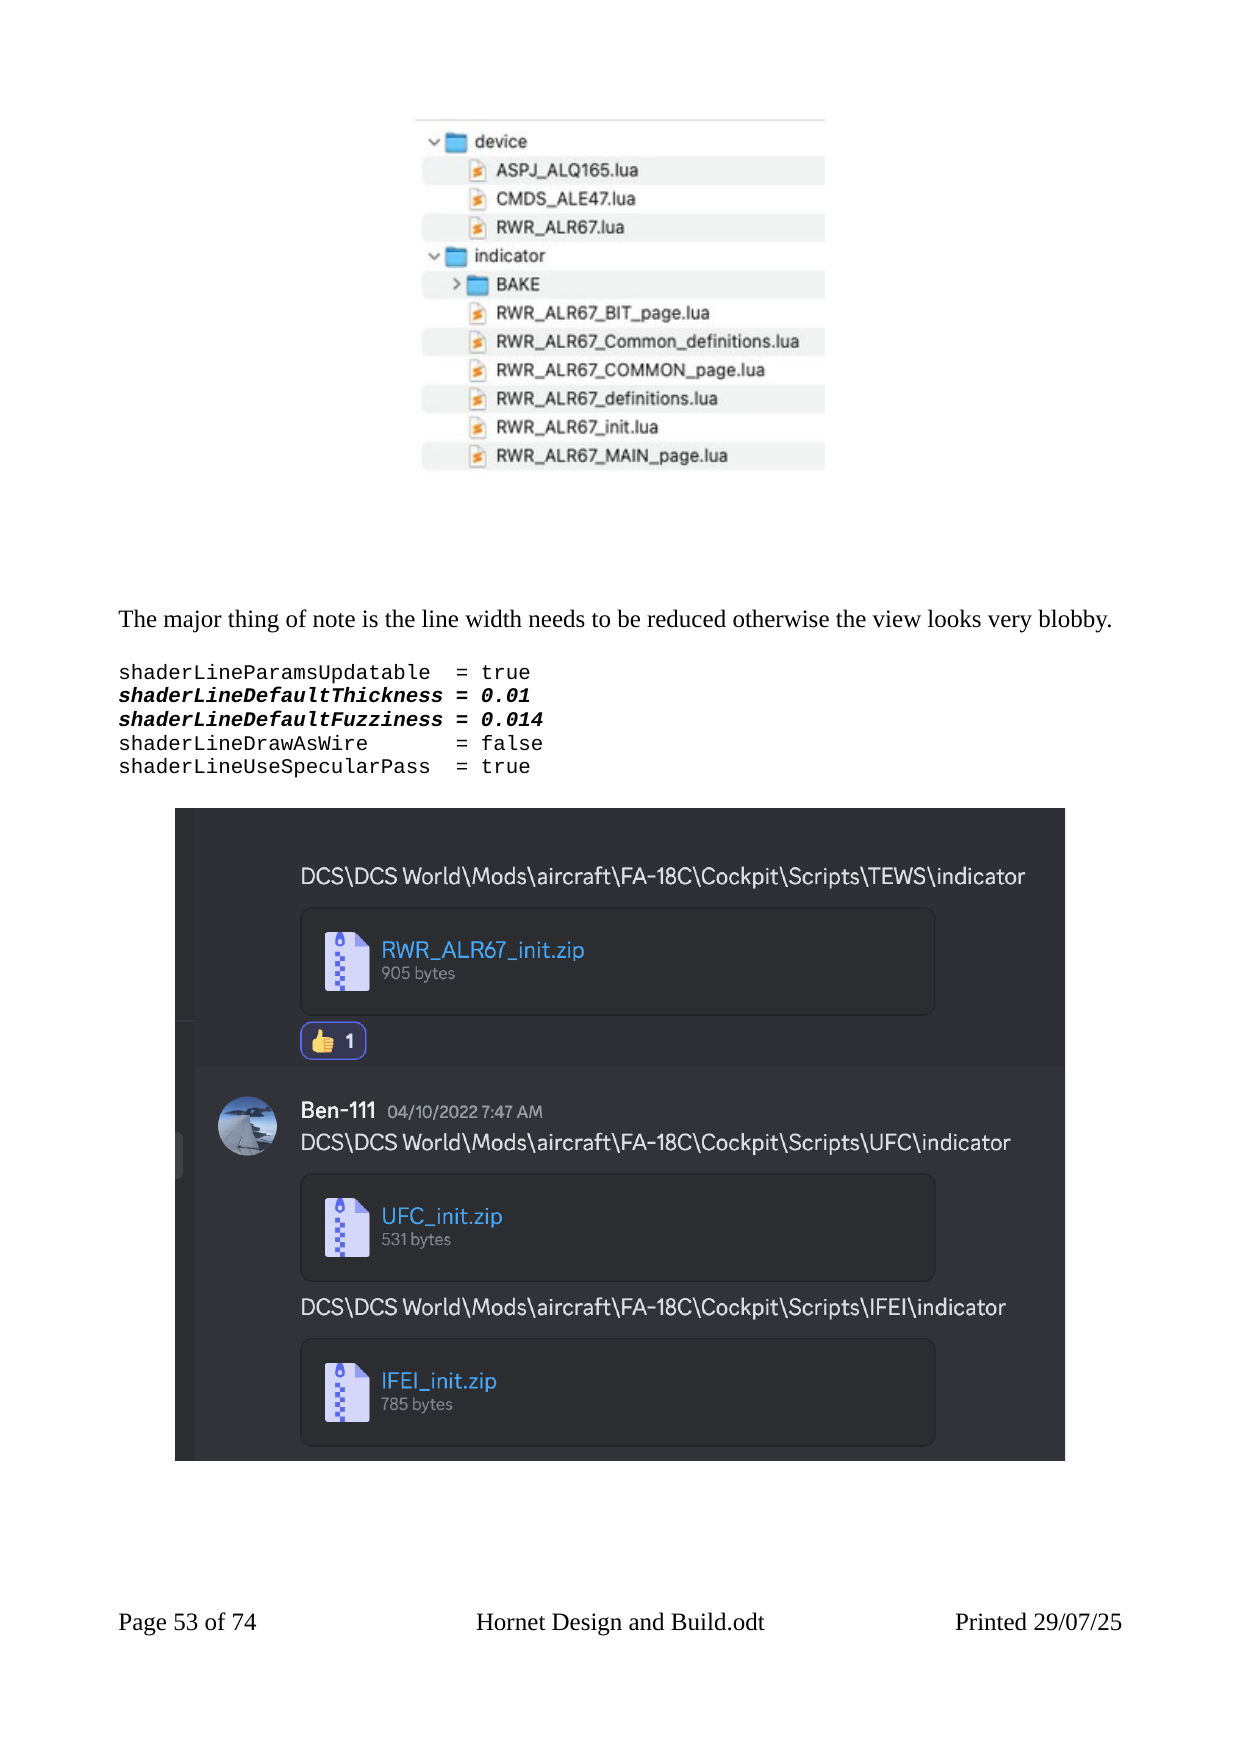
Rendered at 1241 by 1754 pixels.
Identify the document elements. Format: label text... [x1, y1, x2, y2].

text shaderLineUseSpecularPass = true [118, 756, 1122, 780]
text shaderLineDefaultFuzziness = 0.014 [118, 709, 1122, 733]
picture [175, 808, 1066, 1461]
text shaderLineDefaultThickness = 0.01 [118, 685, 1122, 709]
text shaderLineDrawAsWire = false [118, 733, 1122, 756]
picture [415, 118, 825, 492]
text shaderLineParamsUpdatable = true [118, 662, 1122, 685]
text The major thing of note is the line width needs to be reduced otherwise the view looks very blobby. [118, 604, 1122, 633]
